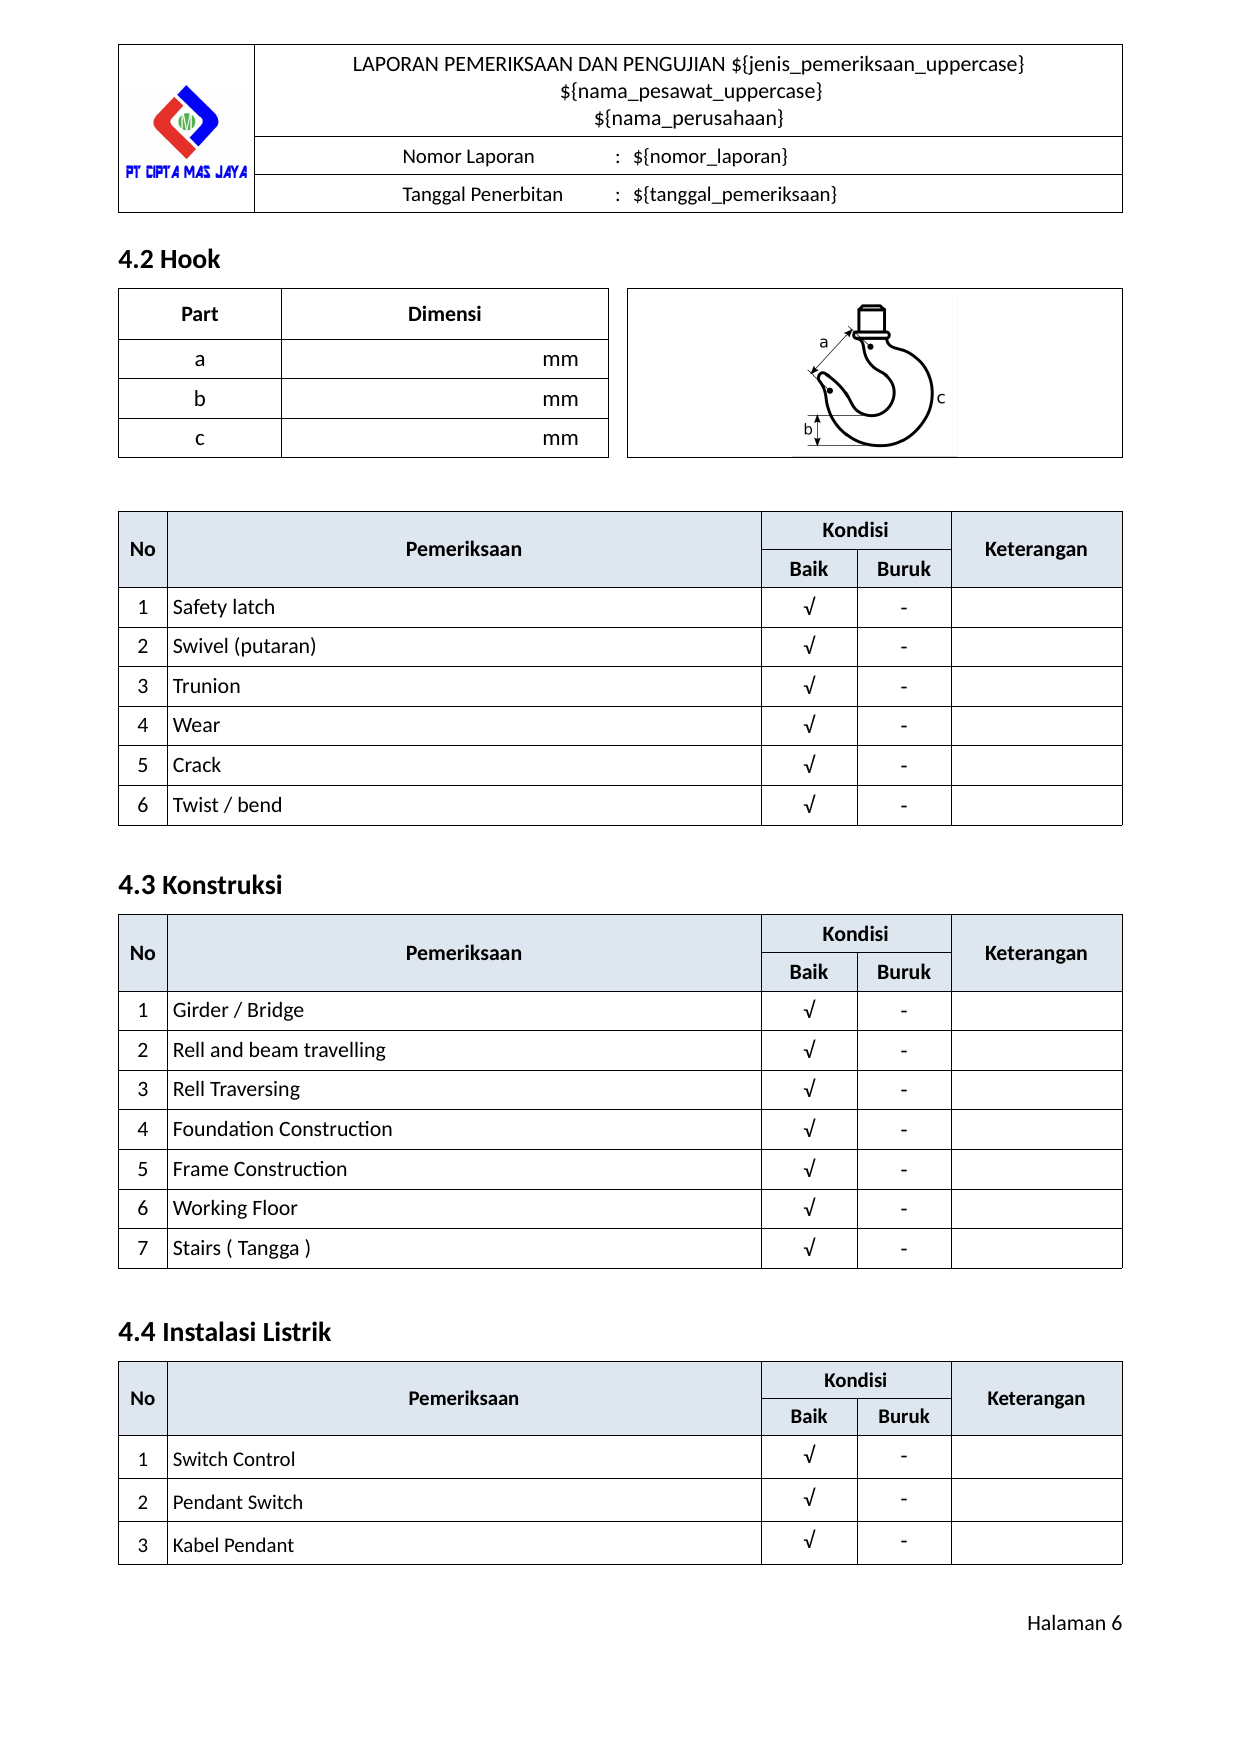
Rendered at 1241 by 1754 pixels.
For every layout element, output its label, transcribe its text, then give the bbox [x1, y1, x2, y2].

table_cell [952, 667, 1122, 706]
table_cell [952, 1071, 1122, 1109]
table_cell √ [762, 746, 857, 785]
table_cell a [119, 340, 281, 378]
table_cell - [858, 1436, 951, 1478]
table_cell - [858, 1150, 951, 1188]
table_cell Switch Control [168, 1436, 761, 1478]
table_header [609, 288, 627, 338]
table_cell 5 [119, 1150, 167, 1188]
table_cell [952, 707, 1122, 745]
table_cell √ [762, 1110, 857, 1149]
table_cell - [858, 1031, 951, 1070]
table_cell mm [282, 379, 608, 418]
table_cell Stairs ( Tangga ) [168, 1229, 761, 1268]
table_cell Buruk [858, 1399, 951, 1435]
table_cell √ [762, 707, 857, 745]
table_cell - [858, 992, 951, 1030]
table_header Keterangan [952, 1362, 1122, 1435]
table_cell 2 [119, 1479, 167, 1521]
table_cell Foundation Construction [168, 1110, 761, 1149]
subtitle 4.2 Hook [118, 242, 1122, 276]
table_cell Safety latch [168, 588, 761, 627]
table_cell - [858, 1479, 951, 1521]
table_header [628, 289, 1122, 457]
table_cell [609, 418, 627, 457]
table_cell - [858, 628, 951, 666]
table_header No [119, 1362, 167, 1435]
picture [791, 294, 958, 457]
table_cell Kabel Pendant [168, 1522, 761, 1564]
table_header No [119, 512, 167, 587]
table_cell [609, 378, 627, 418]
table_cell √ [762, 1229, 857, 1268]
table_cell Working Floor [168, 1190, 761, 1228]
table_cell - [858, 746, 951, 785]
table_cell 1 [119, 1436, 167, 1478]
table_cell [952, 1522, 1122, 1564]
table_cell [952, 628, 1122, 666]
table_cell √ [762, 992, 857, 1030]
table_cell [952, 1190, 1122, 1228]
table_cell [609, 339, 627, 378]
table_cell 2 [119, 628, 167, 666]
table_cell - [858, 667, 951, 706]
table_cell [952, 1031, 1122, 1070]
table_header Keterangan [952, 915, 1122, 991]
table_cell √ [762, 1479, 857, 1521]
table_cell [952, 1229, 1122, 1268]
table_cell 6 [119, 1190, 167, 1228]
table_cell mm [282, 419, 608, 457]
table_cell 3 [119, 1522, 167, 1564]
table_header Part [119, 289, 281, 338]
table_cell [952, 1150, 1122, 1188]
table_header Dimensi [282, 289, 608, 338]
table_cell [952, 786, 1122, 824]
table_cell √ [762, 1150, 857, 1188]
table_cell 3 [119, 1071, 167, 1109]
table_cell Swivel (putaran) [168, 628, 761, 666]
table_cell 3 [119, 667, 167, 706]
table_cell [952, 1110, 1122, 1149]
table_cell √ [762, 1190, 857, 1228]
table_cell 7 [119, 1229, 167, 1268]
table_cell - [858, 1229, 951, 1268]
table_header Pemeriksaan [168, 512, 761, 587]
table_cell 5 [119, 746, 167, 785]
table_cell Baik [762, 1399, 857, 1435]
table_cell - [858, 1522, 951, 1564]
table_cell [952, 1436, 1122, 1478]
table_cell √ [762, 667, 857, 706]
table_header Kondisi [762, 915, 951, 952]
table_cell - [858, 707, 951, 745]
table_cell Trunion [168, 667, 761, 706]
table_cell √ [762, 628, 857, 666]
table_cell Baik [762, 550, 857, 587]
picture [124, 85, 249, 183]
table_cell - [858, 1110, 951, 1149]
subtitle 4.4 Instalasi Listrik [118, 1313, 1122, 1348]
table_cell 2 [119, 1031, 167, 1070]
table_header Pemeriksaan [168, 1362, 761, 1435]
table_cell 6 [119, 786, 167, 824]
table_header No [119, 915, 167, 991]
table_cell 4 [119, 707, 167, 745]
table_cell c [119, 419, 281, 457]
table_cell [952, 588, 1122, 627]
table_cell - [858, 1190, 951, 1228]
table_cell 1 [119, 588, 167, 627]
table_cell b [119, 379, 281, 418]
table_header Kondisi [762, 1362, 951, 1398]
table_cell √ [762, 1522, 857, 1564]
table_header Keterangan [952, 512, 1122, 587]
subtitle 4.3 Konstruksi [118, 866, 1122, 902]
table_cell √ [762, 1031, 857, 1070]
table_cell √ [762, 1436, 857, 1478]
table_cell Wear [168, 707, 761, 745]
table_cell Buruk [858, 953, 951, 991]
table_cell Frame Construction [168, 1150, 761, 1188]
table_cell - [858, 588, 951, 627]
table_header Pemeriksaan [168, 915, 761, 991]
table_cell - [858, 786, 951, 824]
table_cell Crack [168, 746, 761, 785]
table_cell [952, 992, 1122, 1030]
table_cell mm [282, 340, 608, 378]
table_cell √ [762, 588, 857, 627]
table_cell [952, 746, 1122, 785]
table_cell Girder / Bridge [168, 992, 761, 1030]
table_cell Pendant Switch [168, 1479, 761, 1521]
table_cell √ [762, 786, 857, 824]
table_cell - [858, 1071, 951, 1109]
table_cell Buruk [858, 550, 951, 587]
table_header Kondisi [762, 512, 951, 549]
table_cell Rell and beam travelling [168, 1031, 761, 1070]
table_cell Baik [762, 953, 857, 991]
table_cell 1 [119, 992, 167, 1030]
table_cell Rell Traversing [168, 1071, 761, 1109]
table_cell 4 [119, 1110, 167, 1149]
table_cell [952, 1479, 1122, 1521]
table_cell √ [762, 1071, 857, 1109]
table_cell Twist / bend [168, 786, 761, 824]
